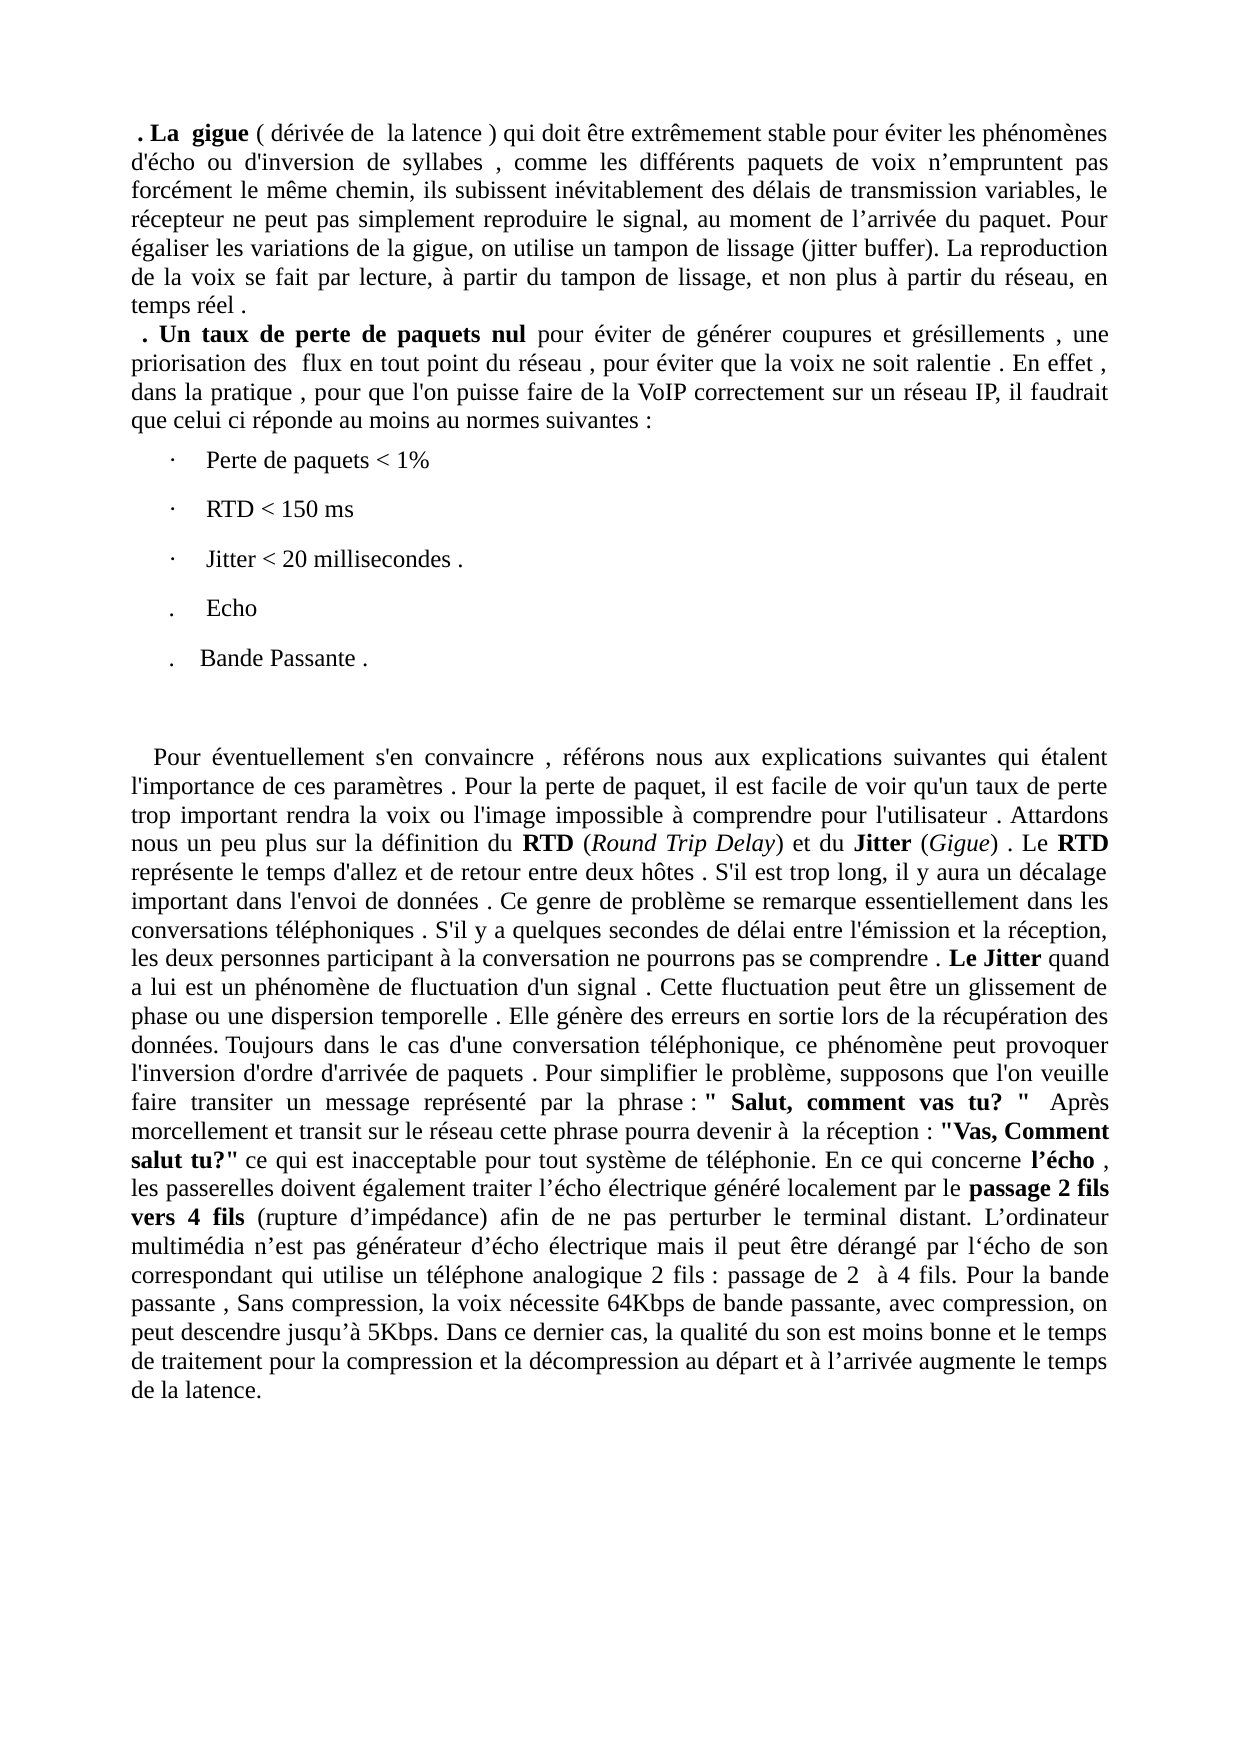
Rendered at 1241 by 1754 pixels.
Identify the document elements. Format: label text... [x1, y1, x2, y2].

text · RTD < 150 ms [168, 494, 1109, 523]
text · Perte de paquets < 1% [168, 445, 1109, 473]
text . La gigue ( dérivée de la latence ) qui doit être extrêmement stable pour éviter les phénomènes d'écho ou d'inversion de syllabes , comme les différents paquets de voix n’empruntent pas forcément le même chemin, ils subissent inévitablement des délais de transmission variables, le récepteur ne peut pas simplement reproduire le signal, au moment de l’arrivée du paquet. Pour égaliser les variations de la gigue, on utilise un tampon de lissage (jitter buffer). La reproduction de la voix se fait par lecture, à partir du tampon de lissage, et non plus à partir du réseau, en temps réel . [131, 118, 1109, 319]
text . Echo [168, 593, 1109, 622]
text . Un taux de perte de paquets nul pour éviter de générer coupures et grésillements , une priorisation des flux en tout point du réseau , pour éviter que la voix ne soit ralentie . En effet , dans la pratique , pour que l'on puisse faire de la VoIP correctement sur un réseau IP, il faudrait que celui ci réponde au moins au normes suivantes : [131, 319, 1109, 434]
text . Bande Passante . [168, 643, 1109, 672]
text · Jitter < 20 millisecondes . [168, 544, 1109, 573]
text Pour éventuellement s'en convaincre , référons nous aux explications suivantes qui étalent l'importance de ces paramètres . Pour la perte de paquet, il est facile de voir qu'un taux de perte trop important rendra la voix ou l'image impossible à comprendre pour l'utilisateur . Attardons nous un peu plus sur la définition du RTD (Round Trip Delay) et du Jitter (Gigue) . Le RTD représente le temps d'allez et de retour entre deux hôtes . S'il est trop long, il y aura un décalage important dans l'envoi de données . Ce genre de problème se remarque essentiellement dans les conversations téléphoniques . S'il y a quelques secondes de délai entre l'émission et la réception, les deux personnes participant à la conversation ne pourrons pas se comprendre . Le Jitter quand a lui est un phénomène de fluctuation d'un signal . Cette fluctuation peut être un glissement de phase ou une dispersion temporelle . Elle génère des erreurs en sortie lors de la récupération des données. Toujours dans le cas d'une conversation téléphonique, ce phénomène peut provoquer l'inversion d'ordre d'arrivée de paquets . Pour simplifier le problème, supposons que l'on veuille faire transiter un message représenté par la phrase : " Salut, comment vas tu? " Après morcellement et transit sur le réseau cette phrase pourra devenir à la réception : "Vas, Comment salut tu?" ce qui est inacceptable pour tout système de téléphonie. En ce qui concerne l’écho , les passerelles doivent également traiter l’écho électrique généré localement par le passage 2 fils vers 4 fils (rupture d’impédance) afin de ne pas perturber le terminal distant. L’ordinateur multimédia n’est pas générateur d’écho électrique mais il peut être dérangé par l‘écho de son correspondant qui utilise un téléphone analogique 2 fils : passage de 2 à 4 fils. Pour la bande passante , Sans compression, la voix nécessite 64Kbps de bande passante, avec compression, on peut descendre jusqu’à 5Kbps. Dans ce dernier cas, la qualité du son est moins bonne et le temps de traitement pour la compression et la décompression au départ et à l’arrivée augmente le temps de la latence. [131, 742, 1109, 1403]
